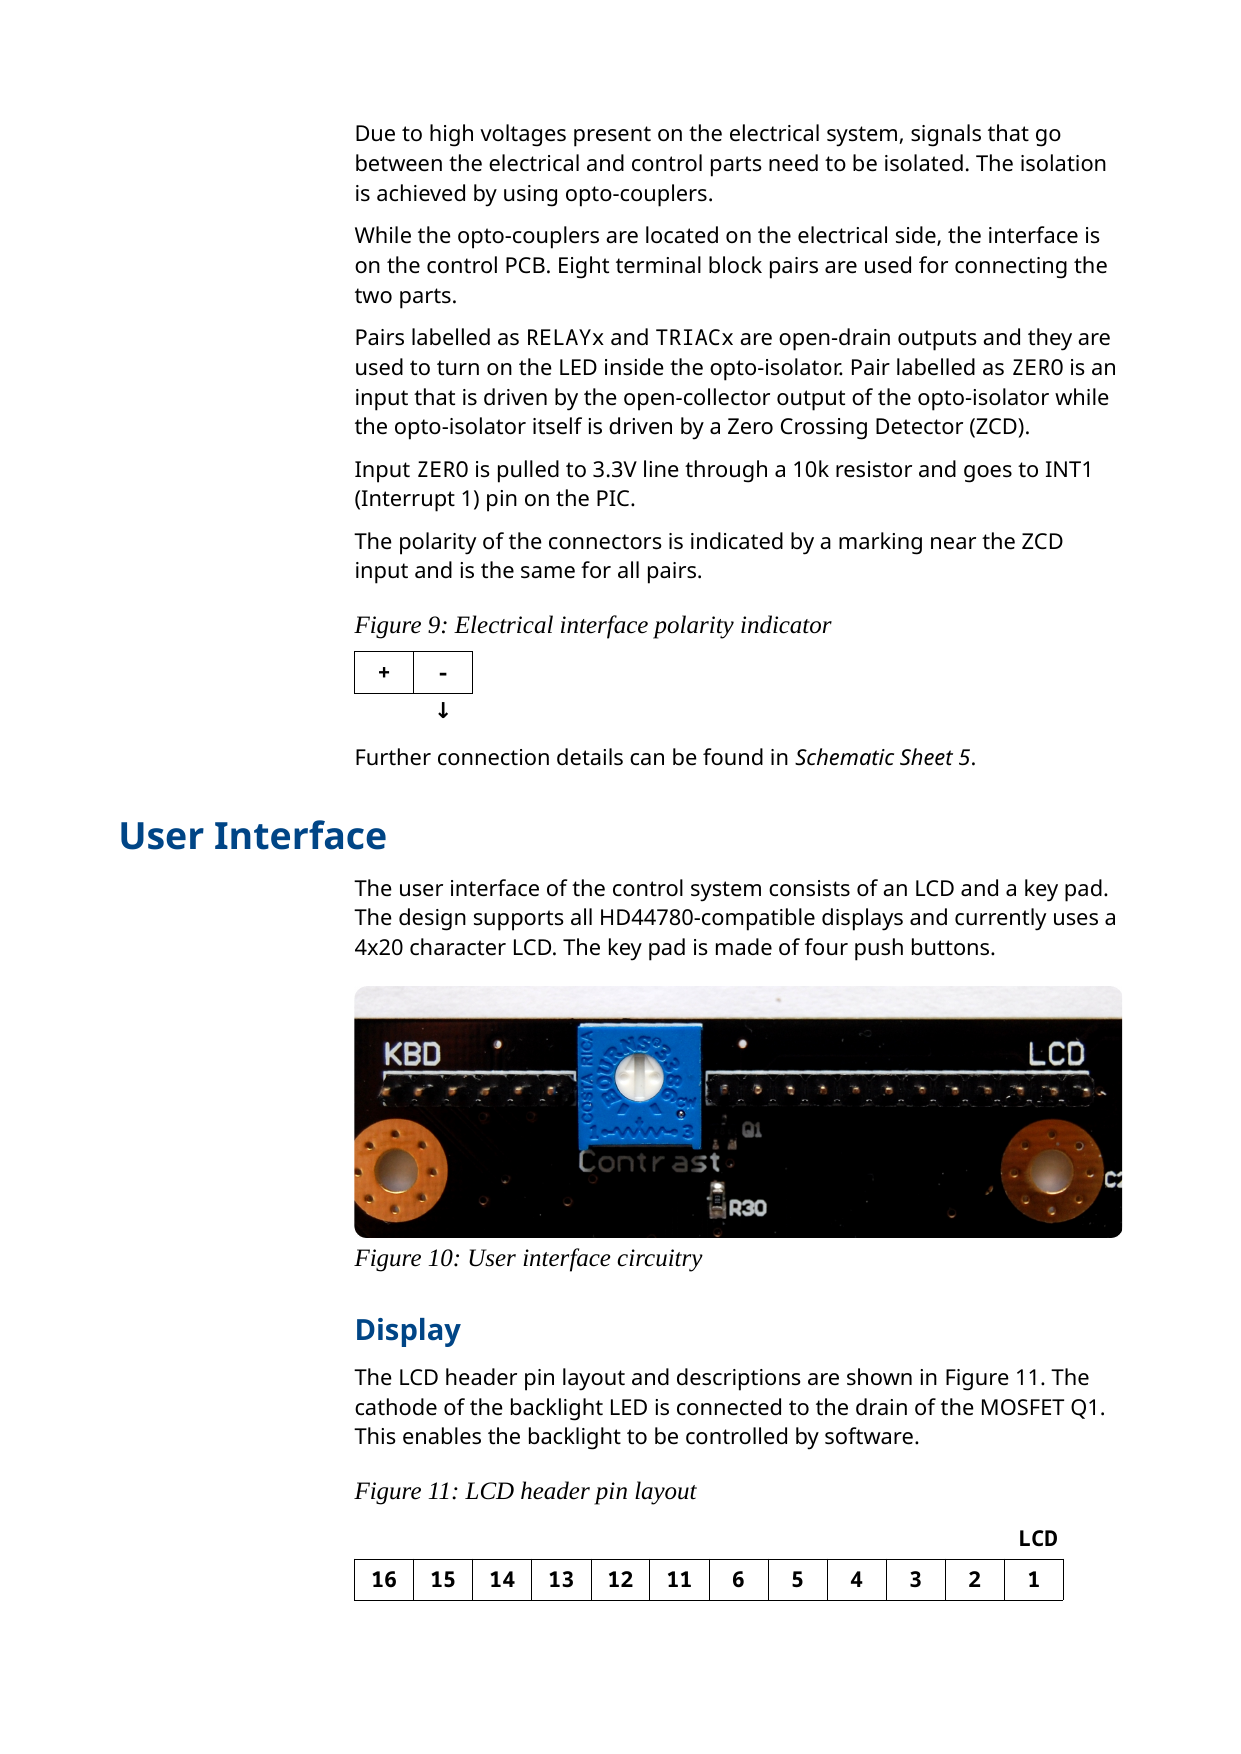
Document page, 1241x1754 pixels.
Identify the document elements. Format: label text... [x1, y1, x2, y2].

table_cell 4 [828, 1560, 886, 1600]
table_cell 13 [532, 1560, 591, 1600]
table_cell 2 [946, 1560, 1004, 1600]
text The LCD header pin layout and descriptions are shown in Figure 11. The cathode of the backlight LED is connected to the drain of the MOSFET Q1. This enables the backlight to be controlled by software. [354, 1362, 1122, 1451]
text Input ZERO is pulled to 3.3V line through a 10k resistor and goes to INT1 (Interrupt 1) pin on the PIC. [354, 453, 1122, 513]
table_cell 6 [710, 1560, 768, 1600]
table_cell 3 [887, 1560, 945, 1600]
text Figure 11: LCD header pin layout [354, 1476, 1122, 1505]
text The polarity of the connectors is indicated by a marking near the ZCD input and is the same for all pairs. [354, 526, 1122, 585]
table_cell [354, 1601, 1063, 1631]
table_cell 5 [769, 1560, 827, 1600]
table_header - [414, 652, 472, 693]
subtitle Display [354, 1309, 1122, 1349]
table_cell 1 [1005, 1560, 1063, 1600]
table_cell [354, 694, 413, 730]
subtitle User Interface [118, 809, 1122, 860]
table_header + [355, 652, 413, 693]
text Due to high voltages present on the electrical system, signals that go between the electrical and control parts need to be isolated. The isolation is achieved by using opto-couplers. [354, 118, 1122, 207]
table_cell ↓ [414, 694, 472, 730]
table_cell 16 [355, 1560, 413, 1600]
text The user interface of the control system consists of an LCD and a key pad. The design supports all HD44780-compatible displays and currently uses a 4x20 character LCD. The key pad is made of four push buttons. [354, 872, 1122, 962]
table_cell 11 [650, 1560, 709, 1600]
table_cell 12 [592, 1560, 649, 1600]
text Figure 9: Electrical interface polarity indicator [354, 610, 1122, 639]
table_header LCD [354, 1517, 1063, 1558]
table_cell 15 [414, 1560, 472, 1600]
text Further connection details can be found in Schematic Sheet 5. [354, 742, 1122, 771]
text Pairs labelled as RELAYx and TRIACx are open-drain outputs and they are used to turn on the LED inside the opto-isolator. Pair labelled as ZERO is an input that is driven by the open-collector output of the opto-isolator while the opto-isolator itself is driven by a Zero Crossing Detector (ZCD). [354, 322, 1122, 441]
picture [354, 986, 1123, 1238]
text Figure 10: User interface circuitry [354, 1238, 1122, 1272]
table_cell 14 [473, 1560, 531, 1600]
text While the opto-couplers are located on the electrical side, the interface is on the control PCB. Eight terminal block pairs are used for connecting the two parts. [354, 220, 1122, 309]
